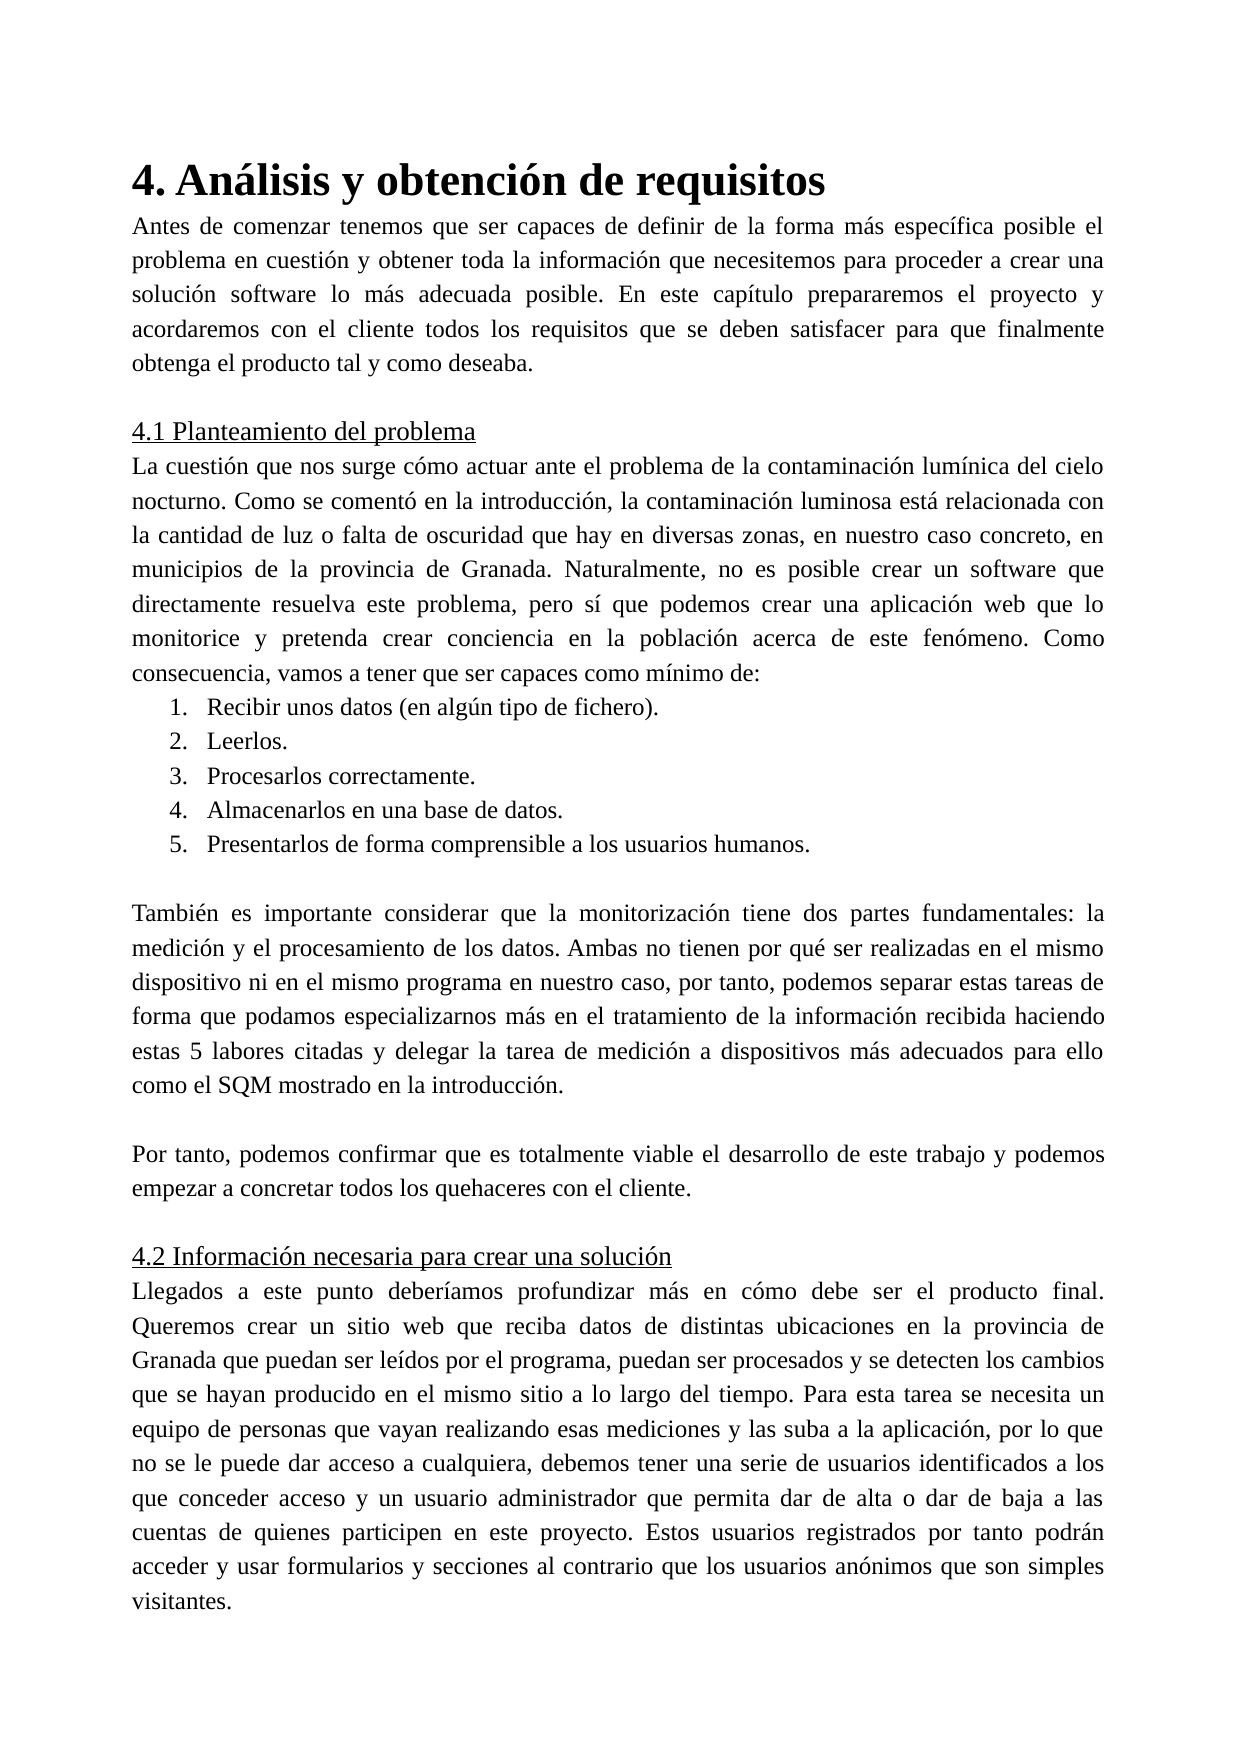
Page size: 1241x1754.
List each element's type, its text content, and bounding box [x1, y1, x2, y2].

list Leerlos. [169, 721, 1106, 755]
text Antes de comenzar tenemos que ser capaces de definir de la forma más específica posible el problema en cuestión y obtener toda la información que necesitemos para proceder a crear una solución software lo más adecuada posible. En este capítulo prepararemos el proyecto y acordaremos con el cliente todos los requisitos que se deben satisfacer para que finalmente obtenga el producto tal y como deseaba. [132, 205, 1106, 377]
text 4. Análisis y obtención de requisitos [132, 152, 1106, 205]
text Llegados a este punto deberíamos profundizar más en cómo debe ser el producto final. Queremos crear un sitio web que reciba datos de distintas ubicaciones en la provincia de Granada que puedan ser leídos por el programa, puedan ser procesados y se detecten los cambios que se hayan producido en el mismo sitio a lo largo del tiempo. Para esta tarea se necesita un equipo de personas que vayan realizando esas mediciones y las suba a la aplicación, por lo que no se le puede dar acceso a cualquiera, debemos tener una serie de usuarios identificados a los que conceder acceso y un usuario administrador que permita dar de alta o dar de baja a las cuentas de quienes participen en este proyecto. Estos usuarios registrados por tanto podrán acceder y usar formularios y secciones al contrario que los usuarios anónimos que son simples visitantes. [132, 1271, 1106, 1614]
list Almacenarlos en una base de datos. [169, 789, 1106, 824]
text La cuestión que nos surge cómo actuar ante el problema de la contaminación lumínica del cielo nocturno. Como se comentó en la introducción, la contaminación luminosa está relacionada con la cantidad de luz o falta de oscuridad que hay en diversas zonas, en nuestro caso concreto, en municipios de la provincia de Granada. Naturalmente, no es posible crear un software que directamente resuelva este problema, pero sí que podemos crear una aplicación web que lo monitorice y pretenda crear conciencia en la población acerca de este fenómeno. Como consecuencia, vamos a tener que ser capaces como mínimo de: [132, 446, 1106, 686]
text 4.1 Planteamiento del problema [132, 411, 1106, 446]
text 4.2 Información necesaria para crear una solución [132, 1236, 1106, 1271]
list Presentarlos de forma comprensible a los usuarios humanos. [169, 824, 1106, 858]
text También es importante considerar que la monitorización tiene dos partes fundamentales: la medición y el procesamiento de los datos. Ambas no tienen por qué ser realizadas en el mismo dispositivo ni en el mismo programa en nuestro caso, por tanto, podemos separar estas tareas de forma que podamos especializarnos más en el tratamiento de la información recibida haciendo estas 5 labores citadas y delegar la tarea de medición a dispositivos más adecuados para ello como el SQM mostrado en la introducción. [132, 893, 1106, 1099]
list Recibir unos datos (en algún tipo de fichero). [169, 686, 1106, 721]
text Por tanto, podemos confirmar que es totalmente viable el desarrollo de este trabajo y podemos empezar a concretar todos los quehaceres con el cliente. [132, 1133, 1106, 1202]
list Procesarlos correctamente. [169, 755, 1106, 789]
